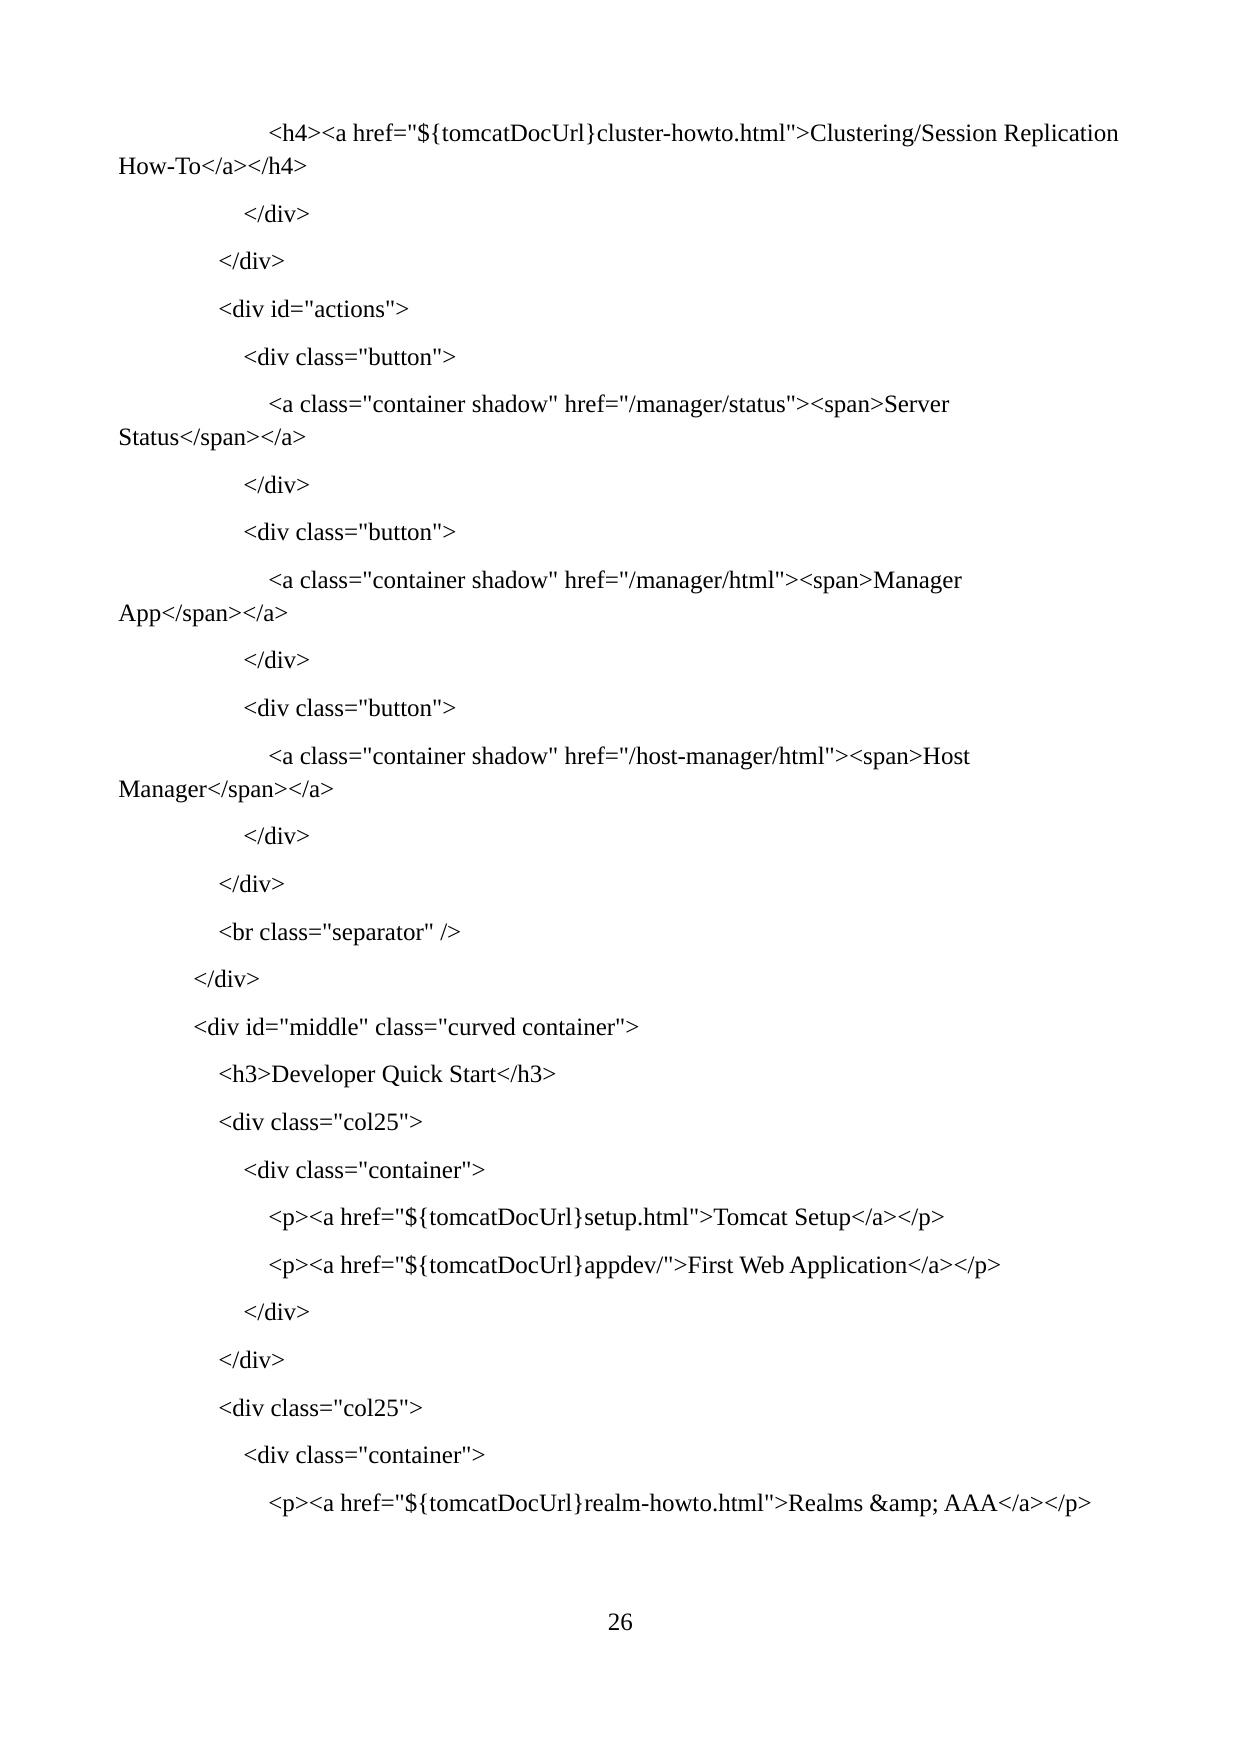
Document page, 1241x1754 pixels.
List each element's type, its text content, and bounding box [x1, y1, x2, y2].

text </div> [118, 869, 1122, 898]
text <a class="container shadow" href="/manager/html"><span>Manager App</span></a> [118, 565, 1122, 627]
text </div> [118, 821, 1122, 850]
text <a class="container shadow" href="/manager/status"><span>Server Status</span></a> [118, 389, 1122, 451]
text <p><a href="${tomcatDocUrl}setup.html">Tomcat Setup</a></p> [118, 1202, 1122, 1231]
text <div class="button"> [118, 693, 1122, 722]
text <div class="button"> [118, 342, 1122, 370]
text <div class="button"> [118, 517, 1122, 546]
text <p><a href="${tomcatDocUrl}realm-howto.html">Realms &amp; AAA</a></p> [118, 1488, 1122, 1517]
text <h3>Developer Quick Start</h3> [118, 1059, 1122, 1088]
text <div class="col25"> [118, 1107, 1122, 1136]
text <div class="container"> [118, 1155, 1122, 1183]
text <p><a href="${tomcatDocUrl}appdev/">First Web Application</a></p> [118, 1250, 1122, 1279]
text <div class="container"> [118, 1440, 1122, 1469]
text <br class="separator" /> [118, 917, 1122, 945]
text </div> [118, 246, 1122, 275]
text <a class="container shadow" href="/host-manager/html"><span>Host Manager</span></a> [118, 741, 1122, 803]
text <h4><a href="${tomcatDocUrl}cluster-howto.html">Clustering/Session Replication How-To</a></h4> [118, 118, 1122, 180]
text <div class="col25"> [118, 1393, 1122, 1421]
text </div> [118, 199, 1122, 227]
text </div> [118, 1345, 1122, 1374]
text </div> [118, 964, 1122, 993]
text <div id="actions"> [118, 294, 1122, 323]
text </div> [118, 646, 1122, 674]
text <div id="middle" class="curved container"> [118, 1012, 1122, 1041]
text </div> [118, 1297, 1122, 1326]
text </div> [118, 470, 1122, 498]
